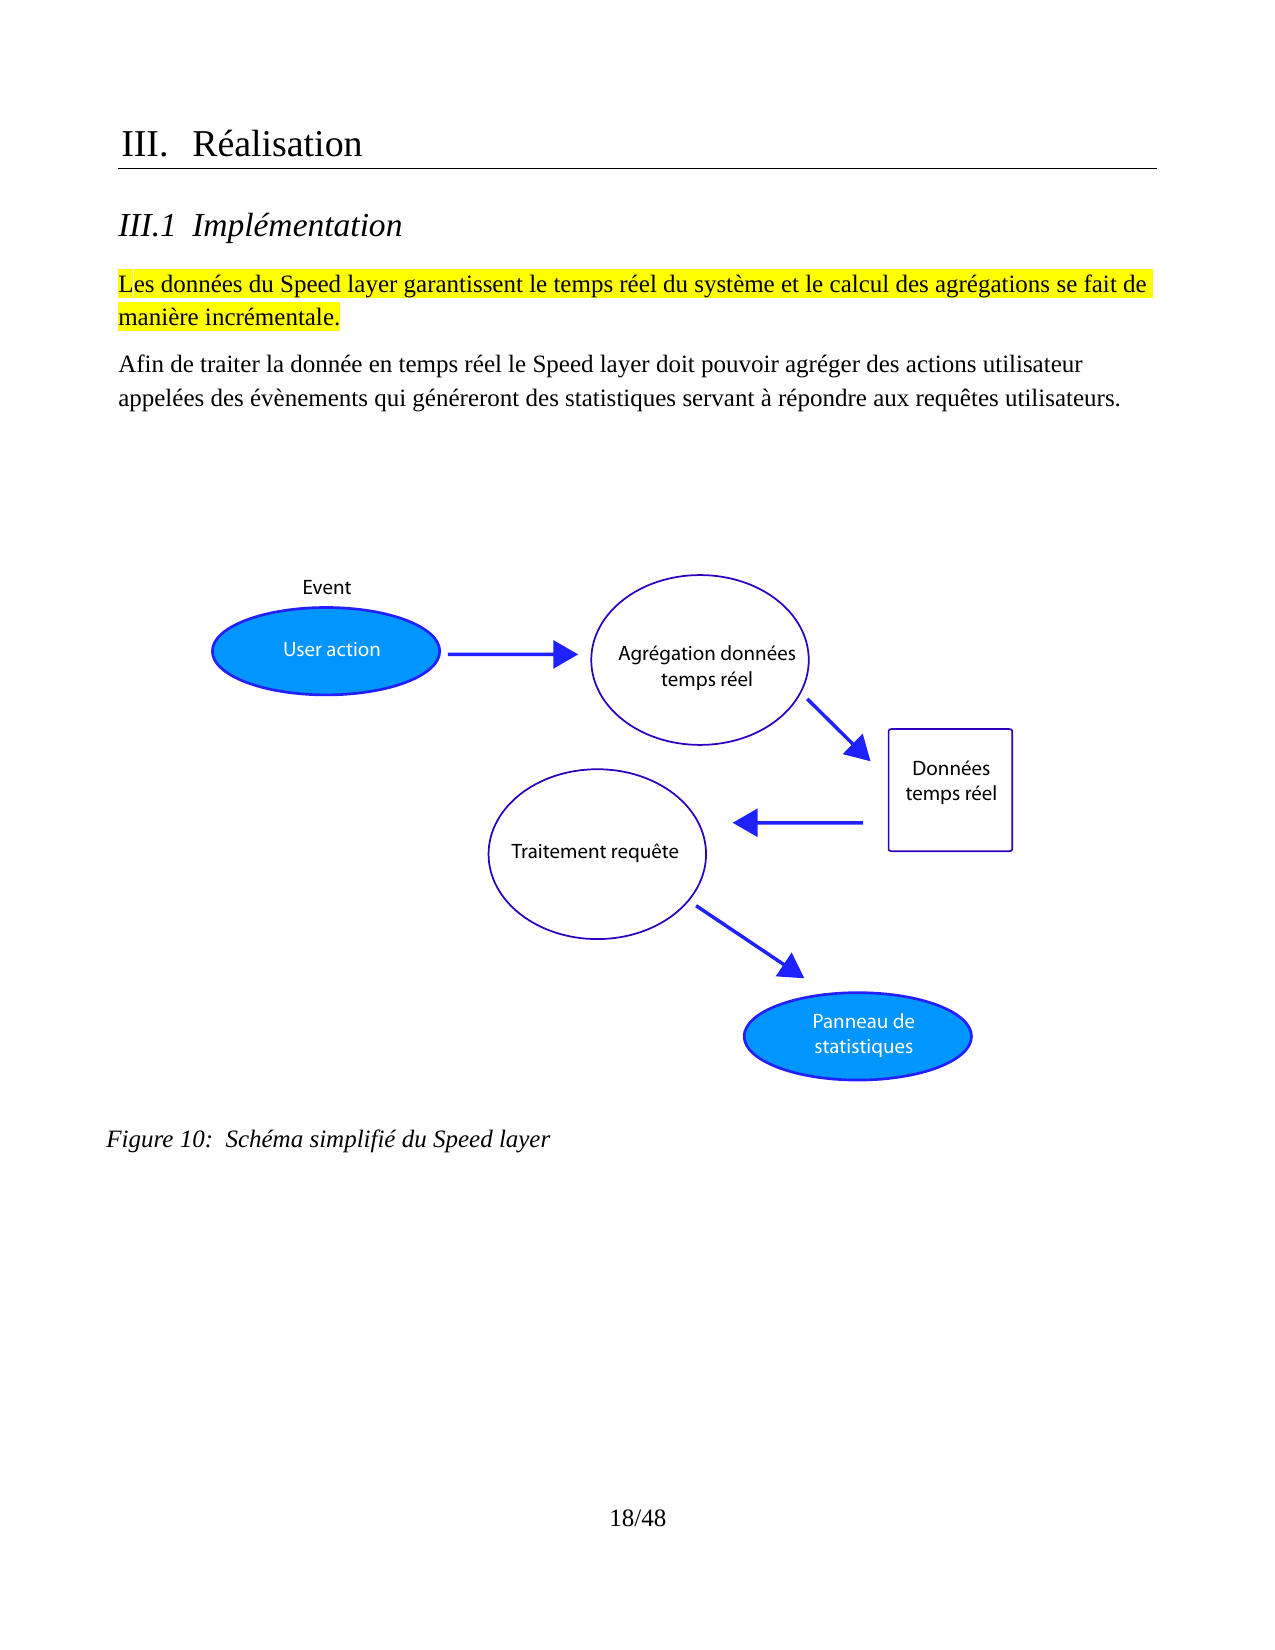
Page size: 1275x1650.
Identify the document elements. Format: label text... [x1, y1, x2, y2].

text Afin de traiter la donnée en temps réel le Speed layer doit pouvoir agréger des actions utilisateur appelées des évènements qui généreront des statistiques servant à répondre aux requêtes utilisateurs. [118, 349, 1157, 411]
subtitle Réalisation [118, 118, 1157, 168]
subtitle Implémentation [118, 206, 1157, 244]
text Figure 10: Schéma simplifié du Speed layer [106, 1119, 1145, 1152]
text Les données du Speed layer garantissent le temps réel du système et le calcul des agrégations se fait de manière incrémentale. [118, 269, 1157, 331]
